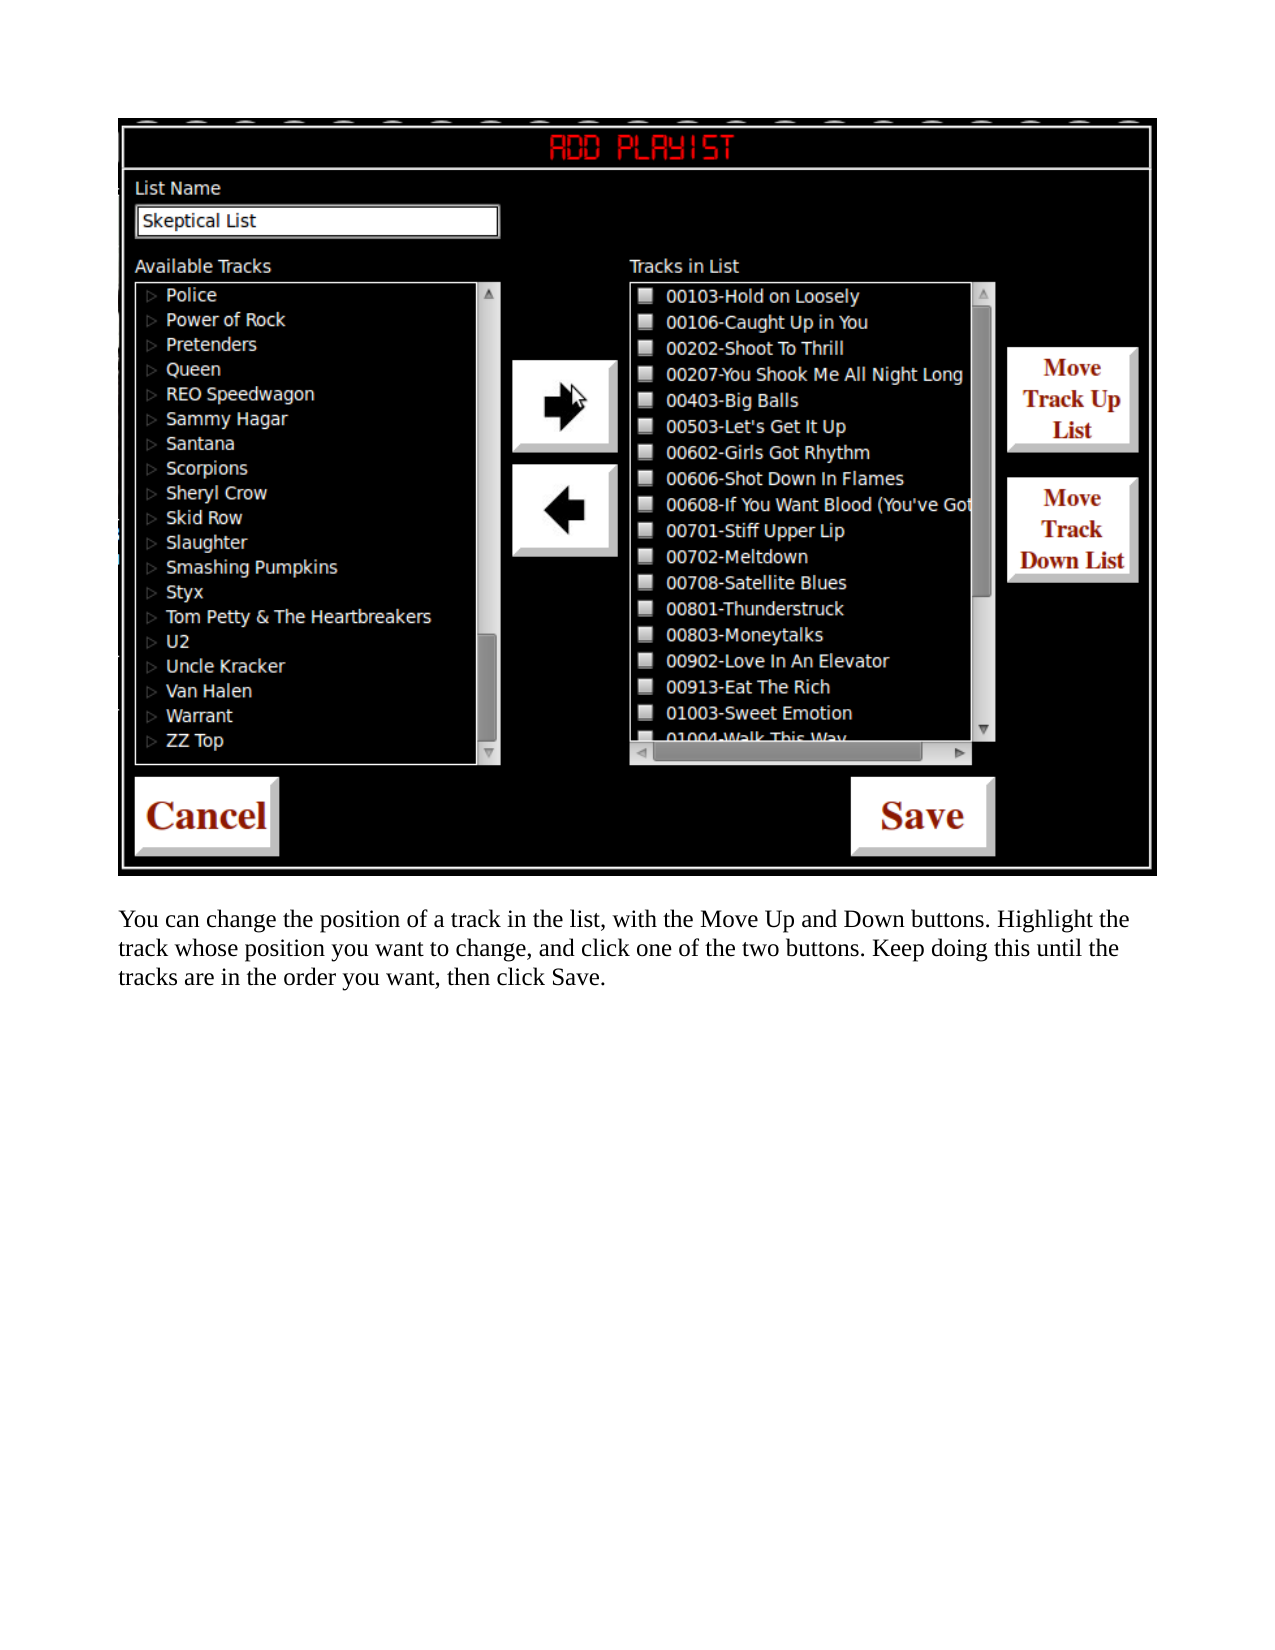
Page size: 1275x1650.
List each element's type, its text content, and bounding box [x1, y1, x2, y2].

picture [118, 118, 1157, 876]
text You can change the position of a track in the list, with the Move Up and Down buttons. Highlight the track whose position you want to change, and click one of the two buttons. Keep doing this until the tracks are in the order you want, then click Save. [118, 904, 1157, 991]
